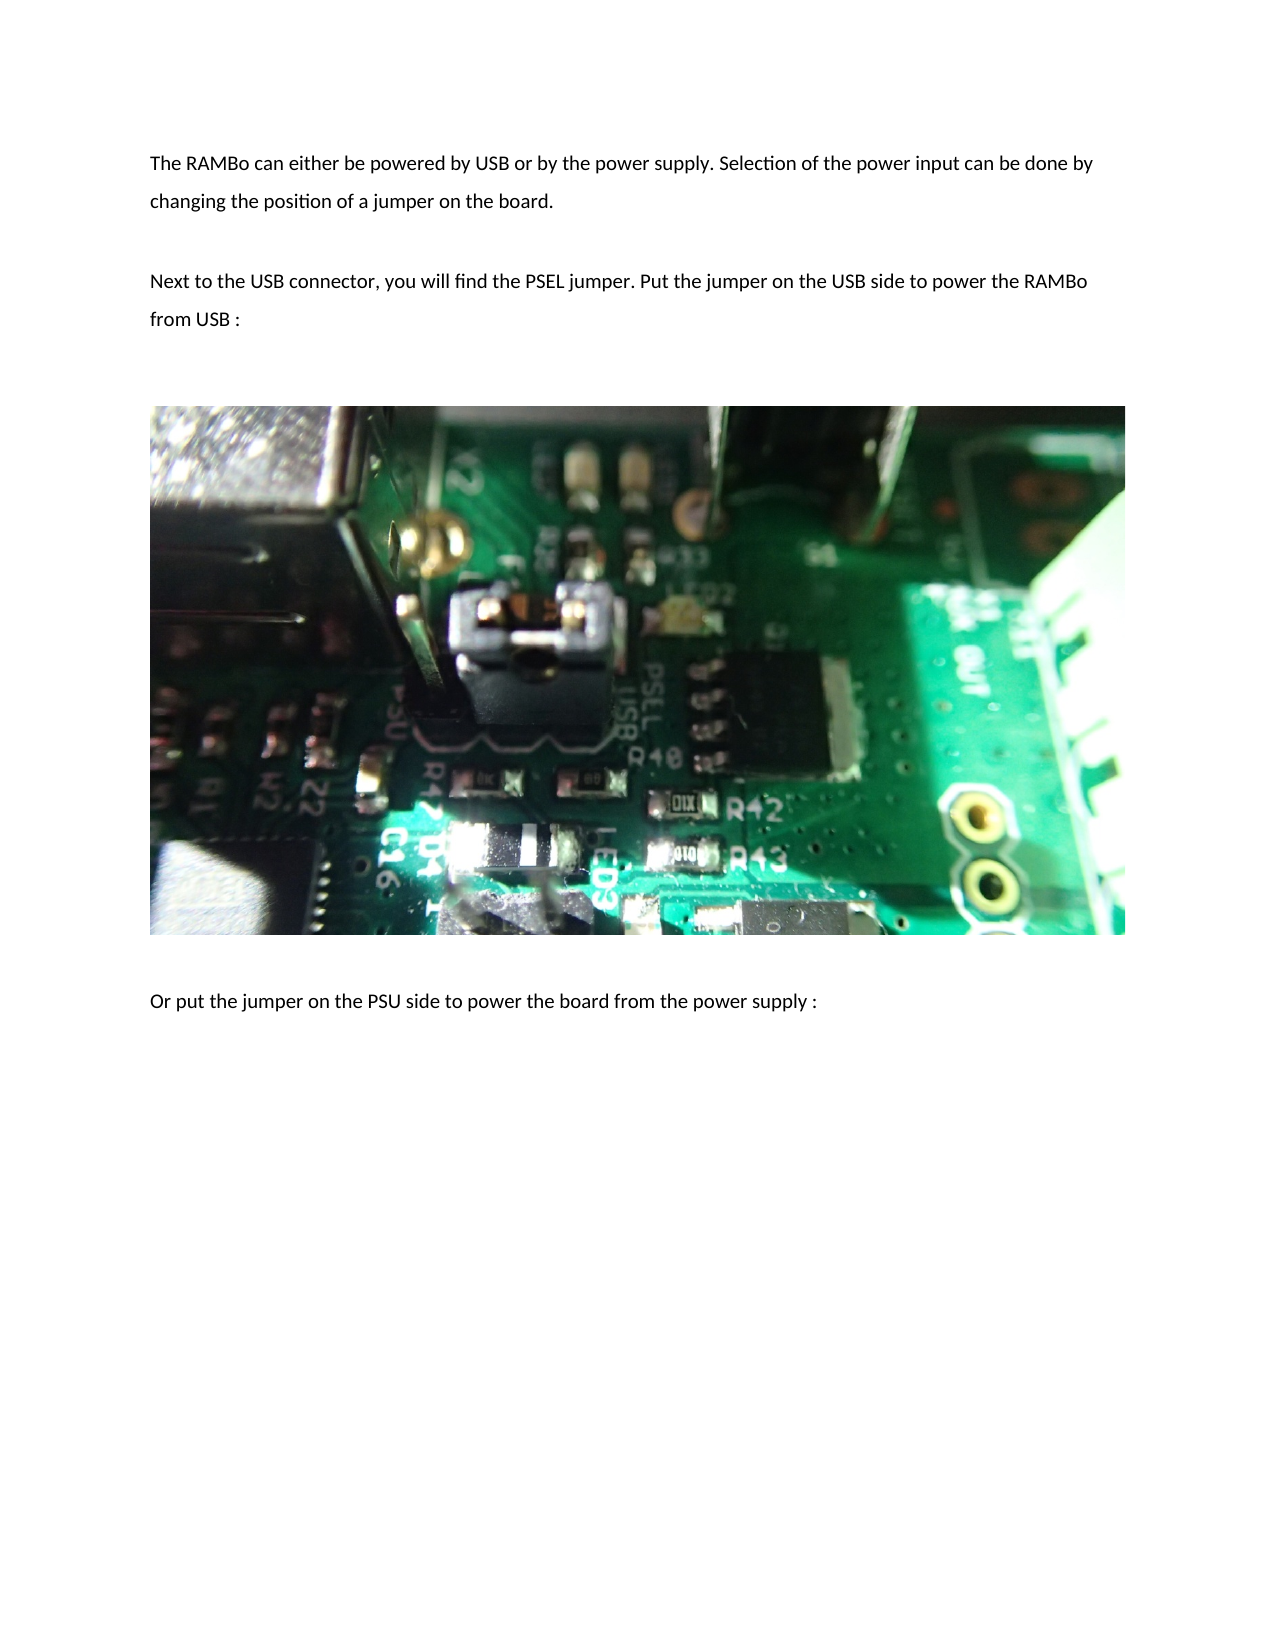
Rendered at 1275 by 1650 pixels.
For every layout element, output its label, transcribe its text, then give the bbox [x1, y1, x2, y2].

text The RAMBo can either be powered by USB or by the power supply. Selection of the power input can be done by changing the position of a jumper on the board. [150, 150, 1125, 213]
text Or put the jumper on the PSU side to power the board from the power supply : [150, 989, 1125, 1014]
text Next to the USB connector, you will find the PSEL jumper. Put the jumper on the USB side to power the RAMBo from USB : [150, 268, 1125, 331]
